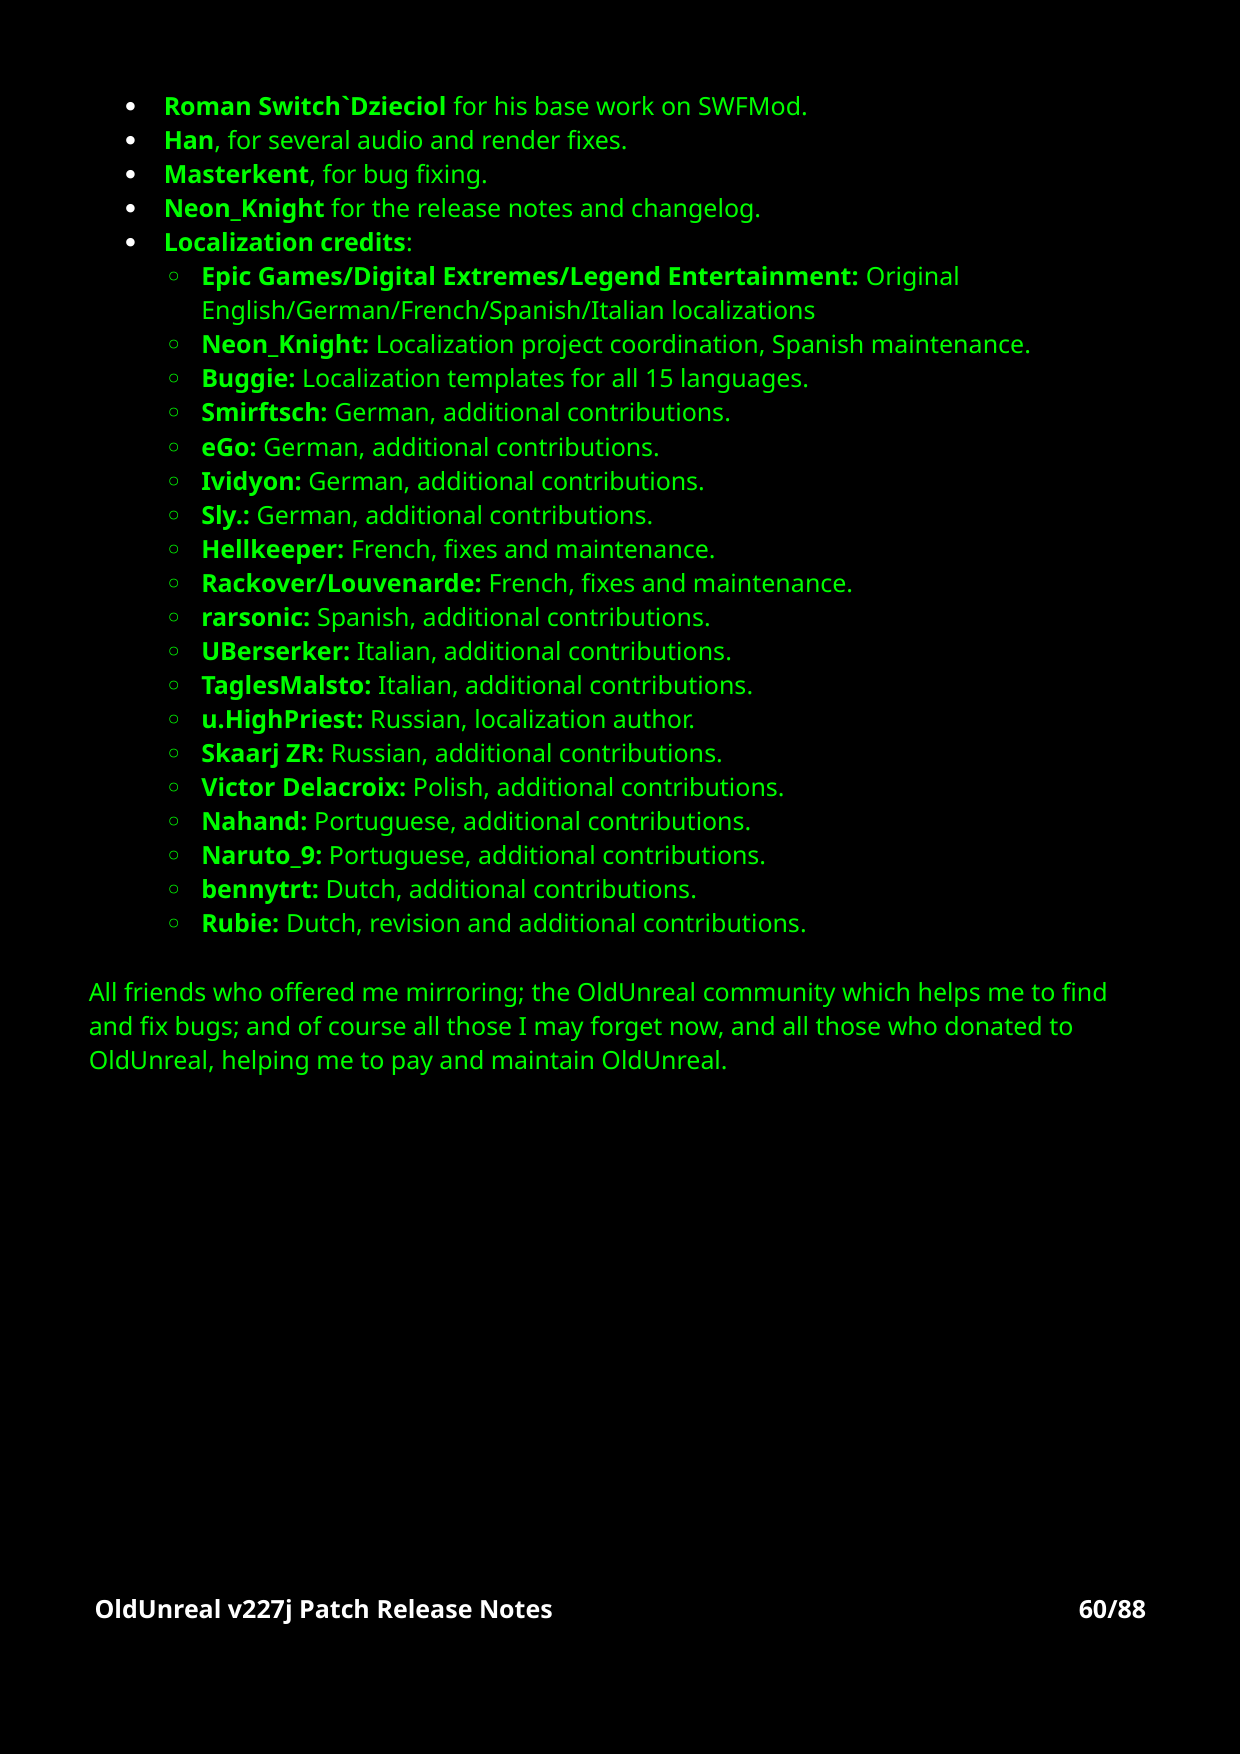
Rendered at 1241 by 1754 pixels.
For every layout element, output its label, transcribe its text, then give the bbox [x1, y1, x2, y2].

list eGo: German, additional contributions. [163, 429, 1152, 463]
list Neon_Knight: Localization project coordination, Spanish maintenance. [163, 327, 1152, 361]
list Epic Games/Digital Extremes/Legend Entertainment: Original English/German/French/Spanish/Italian localizations [163, 259, 1152, 327]
list Nahand: Portuguese, additional contributions. [163, 804, 1152, 838]
list Hellkeeper: French, fixes and maintenance. [163, 531, 1152, 565]
list bennytrt: Dutch, additional contributions. [163, 872, 1152, 906]
list Masterkent, for bug fixing. [126, 157, 1152, 191]
list Naruto_9: Portuguese, additional contributions. [163, 838, 1152, 872]
list UBerserker: Italian, additional contributions. [163, 633, 1152, 668]
list Smirftsch: German, additional contributions. [163, 395, 1152, 429]
list Localization credits: [126, 225, 1152, 259]
text All friends who offered me mirroring; the OldUnreal community which helps me to find and fix bugs; and of course all those I may forget now, and all those who donated to OldUnreal, helping me to pay and maintain OldUnreal. [88, 974, 1152, 1076]
list Roman Switch`Dzieciol for his base work on SWFMod. [126, 88, 1152, 123]
list Buggie: Localization templates for all 15 languages. [163, 361, 1152, 395]
list Rackover/Louvenarde: French, fixes and maintenance. [163, 565, 1152, 599]
list rarsonic: Spanish, additional contributions. [163, 599, 1152, 633]
list Ividyon: German, additional contributions. [163, 463, 1152, 497]
list TaglesMalsto: Italian, additional contributions. [163, 668, 1152, 702]
list Rubie: Dutch, revision and additional contributions. [163, 906, 1152, 940]
list Skaarj ZR: Russian, additional contributions. [163, 736, 1152, 770]
list u.HighPriest: Russian, localization author. [163, 702, 1152, 736]
list Neon_Knight for the release notes and changelog. [126, 191, 1152, 225]
list Han, for several audio and render fixes. [126, 123, 1152, 157]
list Sly.: German, additional contributions. [163, 497, 1152, 531]
list Victor Delacroix: Polish, additional contributions. [163, 770, 1152, 804]
